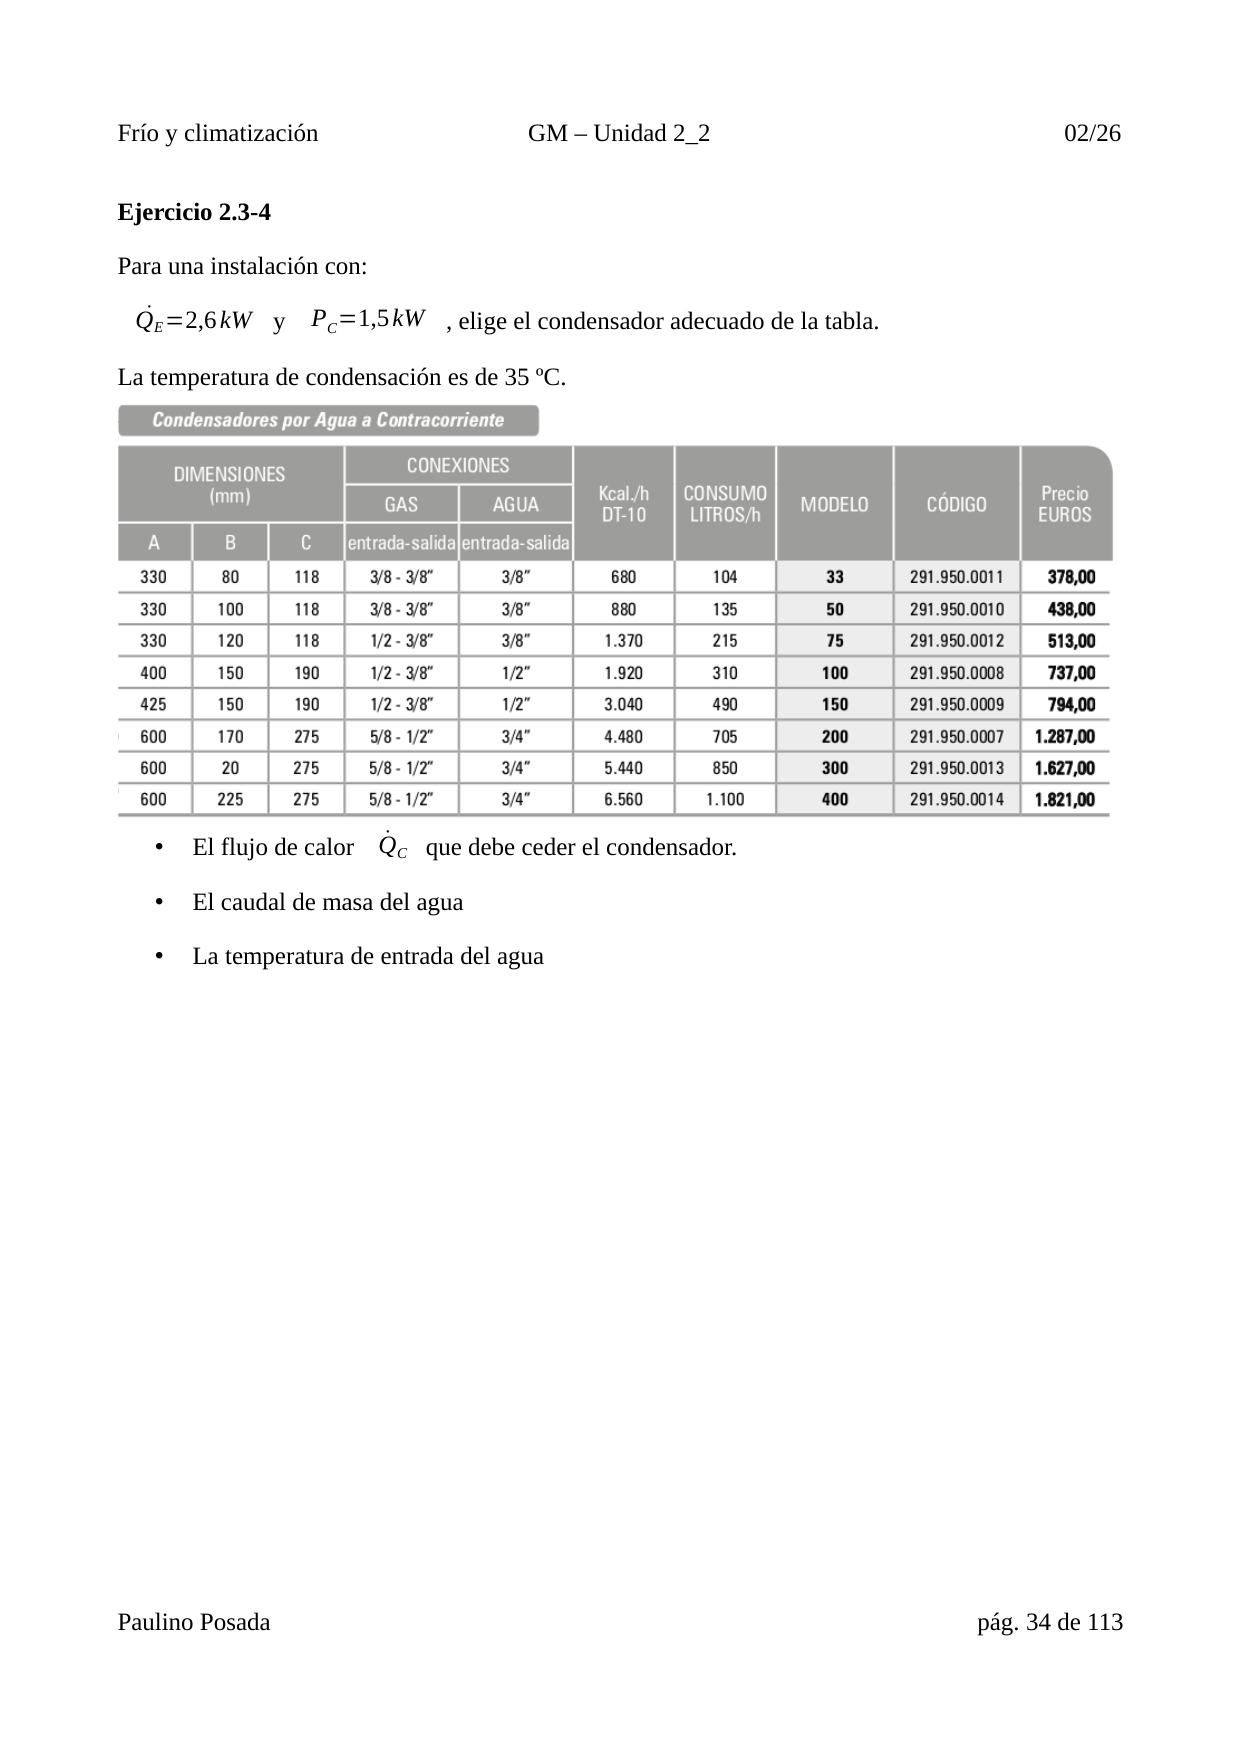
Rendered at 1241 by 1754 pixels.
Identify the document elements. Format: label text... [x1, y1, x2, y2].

text y , elige el condensador adecuado de la tabla. [117, 305, 1123, 337]
text Para una instalación con: [117, 251, 1123, 280]
list La temperatura de entrada del agua [155, 941, 1123, 969]
list El caudal de masa del agua [155, 887, 1123, 916]
text Ejercicio 2.3-4 [117, 197, 1123, 226]
list El flujo de calor que debe ceder el condensador. [155, 830, 1123, 862]
picture [118, 402, 1123, 821]
text La temperatura de condensación es de 35 ºC. [117, 362, 1123, 390]
